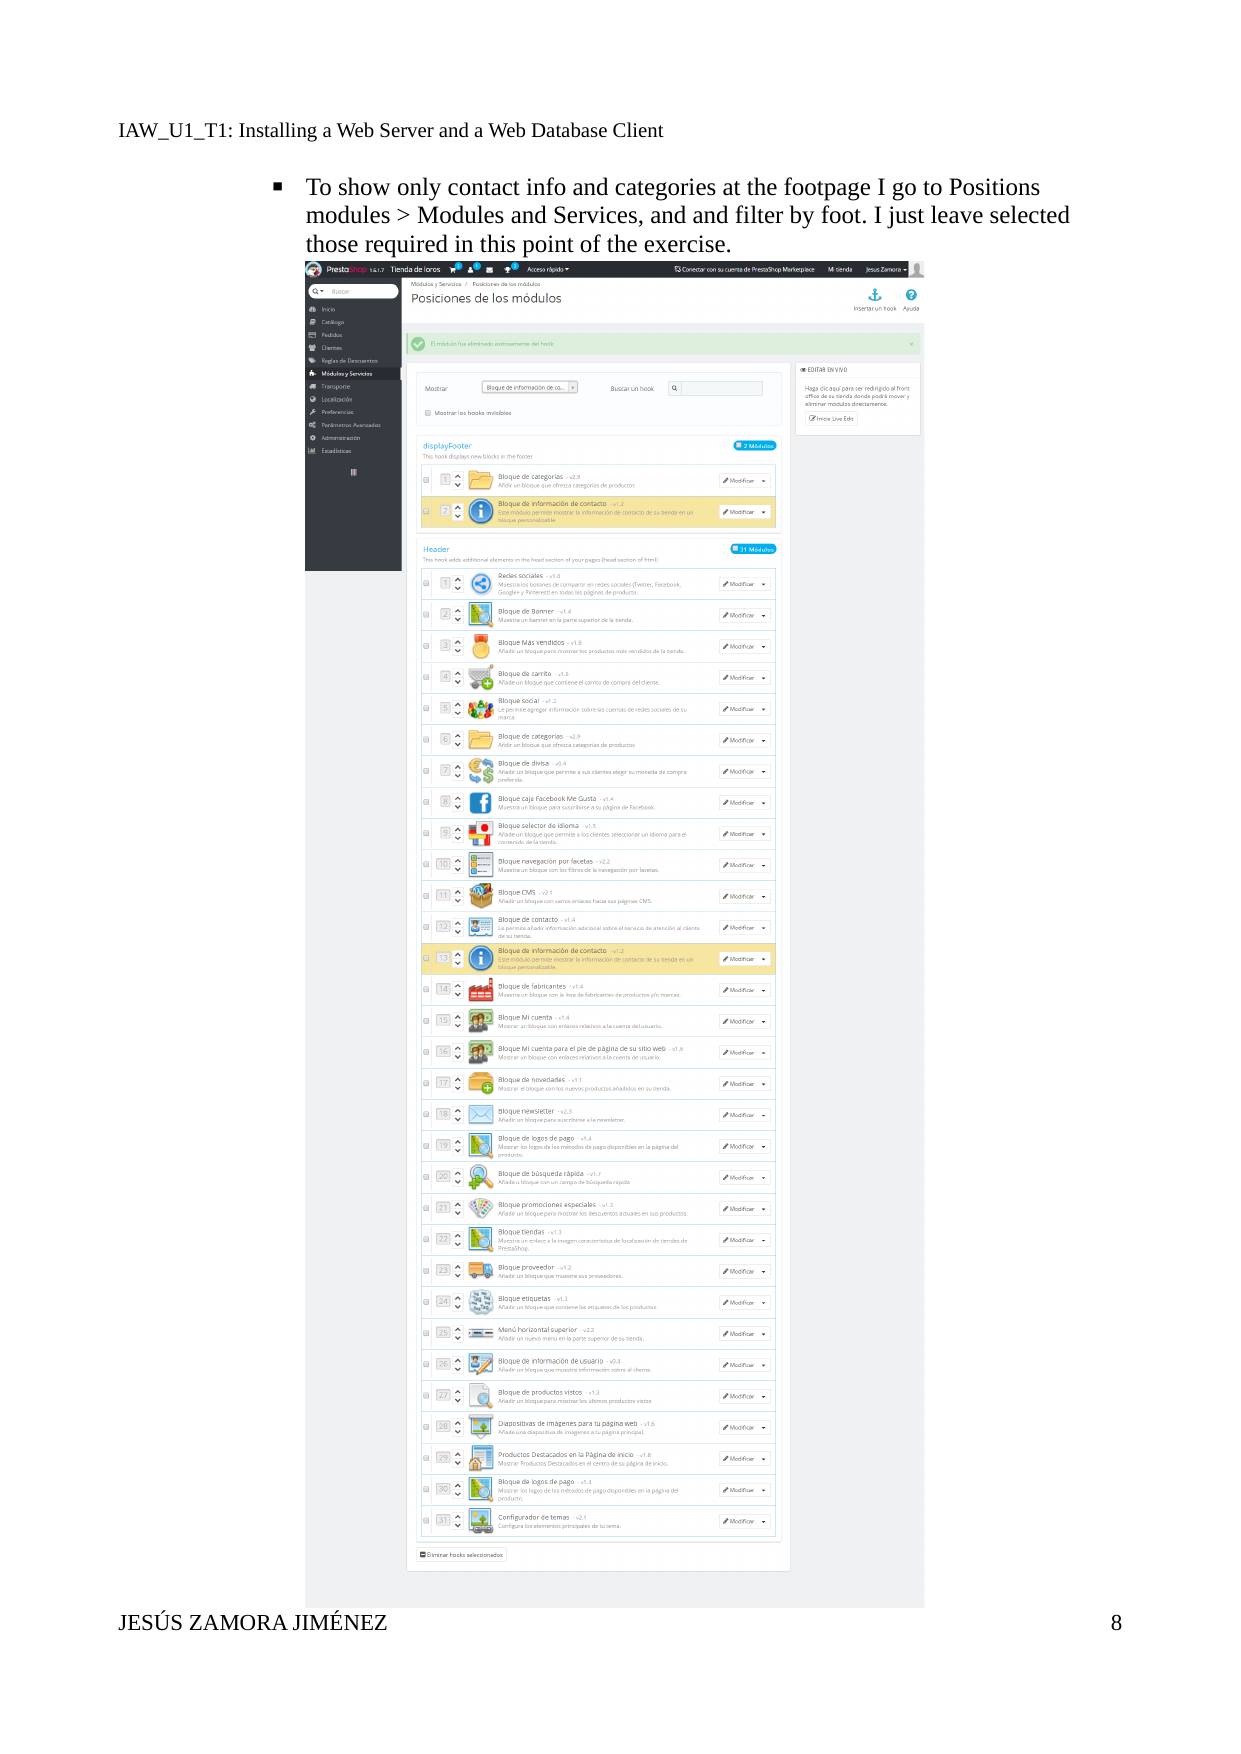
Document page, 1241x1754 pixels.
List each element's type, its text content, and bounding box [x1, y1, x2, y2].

list To show only contact info and categories at the footpage I go to Positions modules > Modules and Services, and and filter by foot. I just leave selected those required in this point of the exercise. [268, 172, 1122, 258]
picture [305, 261, 925, 1608]
